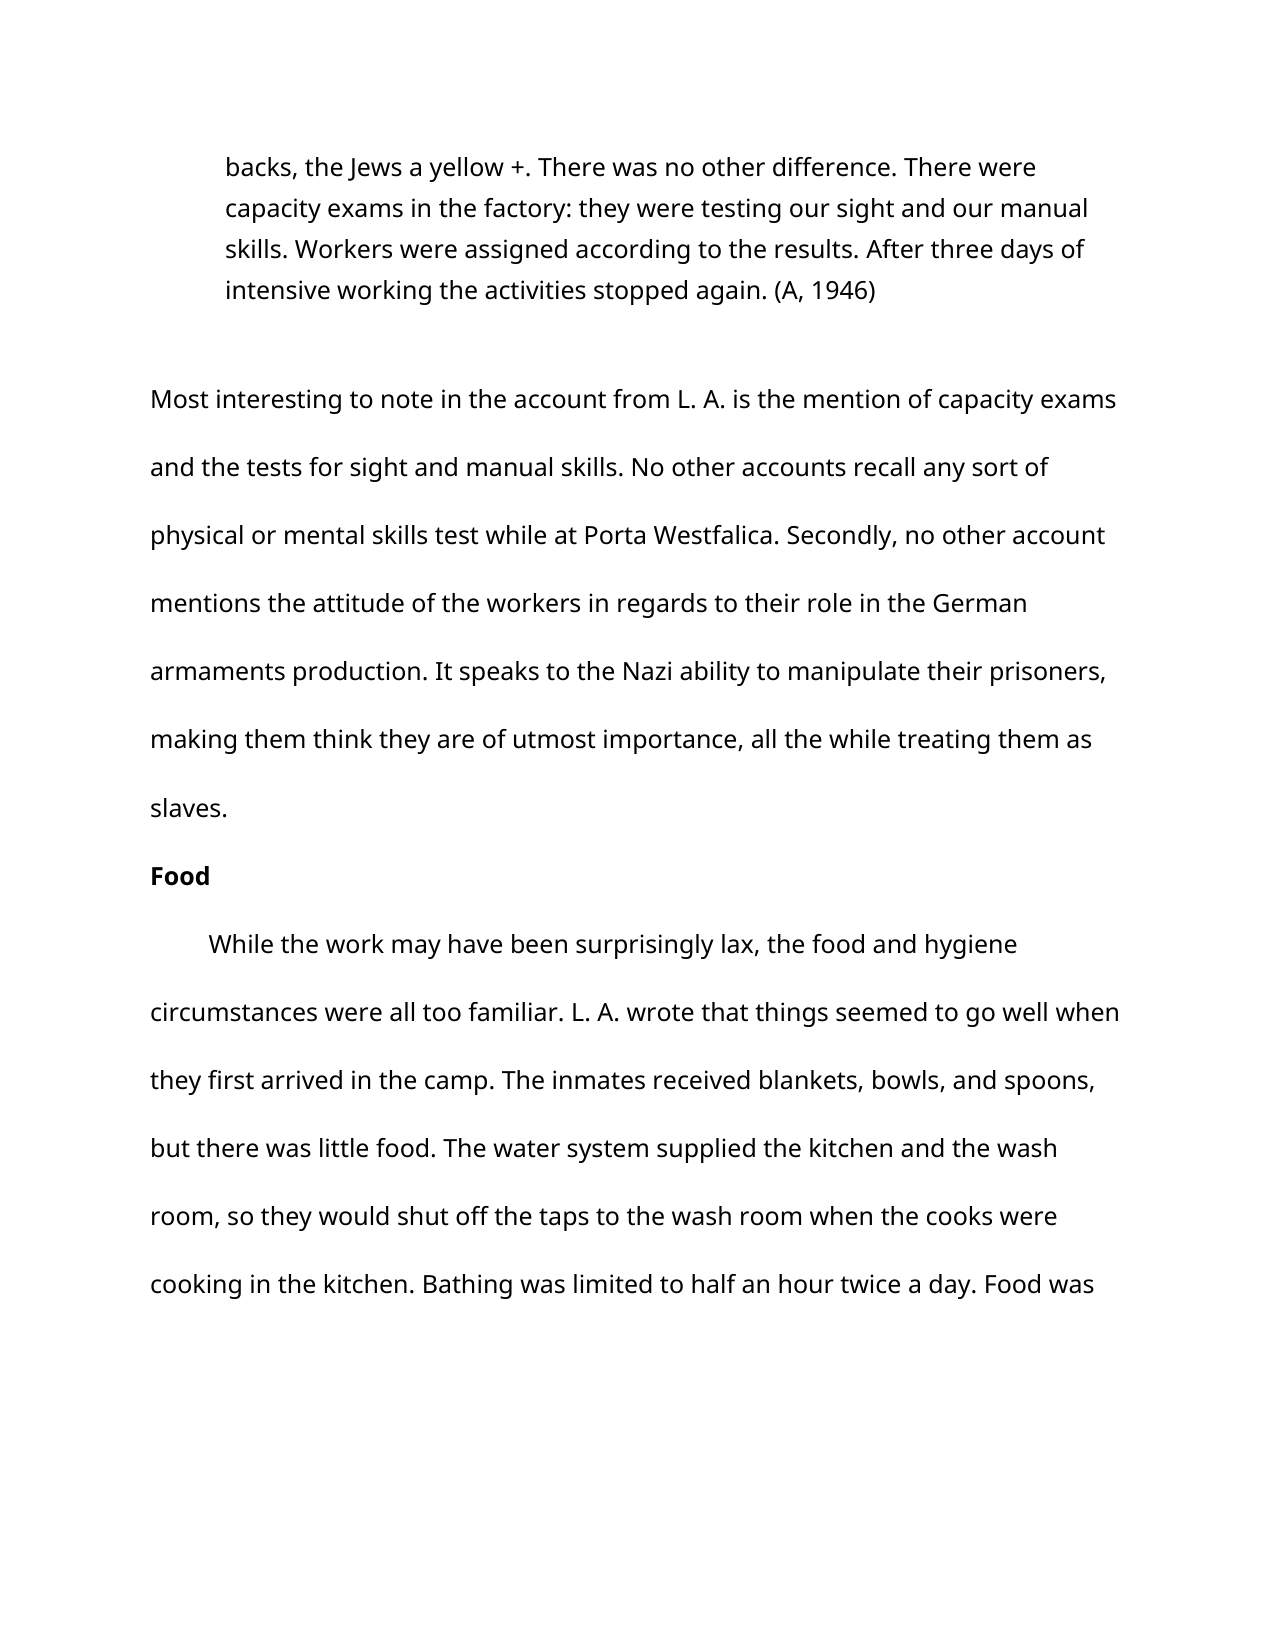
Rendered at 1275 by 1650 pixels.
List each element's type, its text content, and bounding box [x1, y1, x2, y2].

text backs, the Jews a yellow +. There was no other difference. There were capacity exams in the factory: they were testing our sight and our manual skills. Workers were assigned according to the results. After three days of intensive working the activities stopped again. (A, 1946) [225, 150, 1125, 307]
text Most interesting to note in the account from L. A. is the mention of capacity exams and the tests for sight and manual skills. No other accounts recall any sort of physical or mental skills test while at Porta Westfalica. Secondly, no other account mentions the attitude of the workers in regards to their role in the German armaments production. It speaks to the Nazi ability to manipulate their prisoners, making them think they are of utmost importance, all the while treating them as slaves. [150, 381, 1125, 824]
text While the work may have been surprisingly lax, the food and hygiene circumstances were all too familiar. L. A. wrote that things seemed to go well when they first arrived in the camp. The inmates received blankets, bowls, and spoons, but there was little food. The water system supplied the kitchen and the wash room, so they would shut off the taps to the wash room when the cooks were cooking in the kitchen. Bathing was limited to half an hour twice a day. Food was [150, 926, 1125, 1369]
text Food [150, 858, 1125, 892]
